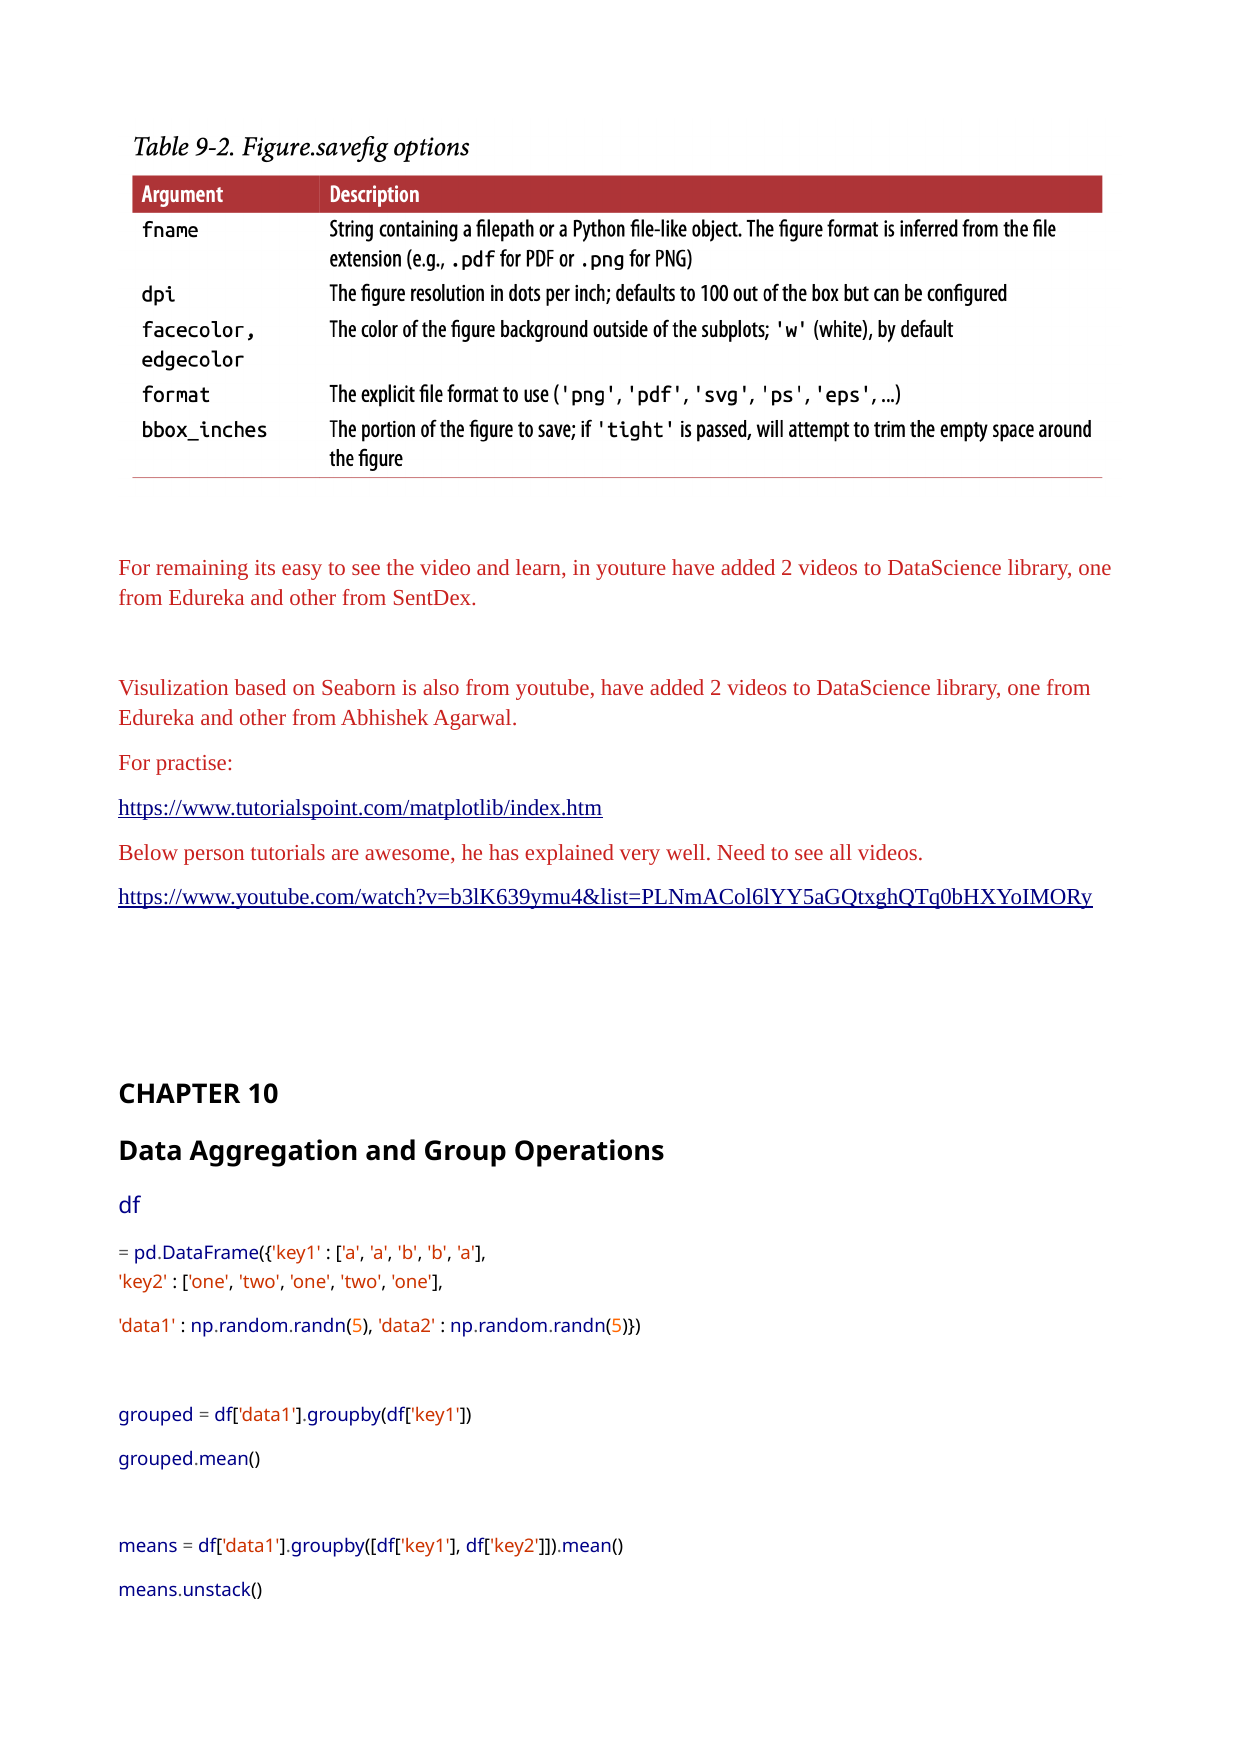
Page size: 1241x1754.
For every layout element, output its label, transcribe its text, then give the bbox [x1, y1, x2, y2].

text df [118, 1189, 1122, 1220]
text Visulization based on Seaborn is also from youtube, have added 2 videos to DataScience library, one from Edureka and other from Abhishek Agarwal. [118, 674, 1122, 731]
text grouped = df['data1'].groupby(df['key1']) [118, 1401, 1122, 1427]
text Below person tutorials are awesome, he has explained very well. Need to see all videos. [118, 839, 1122, 865]
text means.unstack() [118, 1576, 1122, 1602]
text https://www.youtube.com/watch?v=b3lK639ymu4&list=PLNmACol6lYY5aGQtxghQTq0bHXYoIMORy [118, 883, 1122, 910]
text CHAPTER 10 [118, 1075, 1122, 1112]
text means = df['data1'].groupby([df['key1'], df['key2']]).mean() [118, 1533, 1122, 1558]
picture [118, 118, 1123, 497]
text For remaining its easy to see the video and learn, in youture have added 2 videos to DataScience library, one from Edureka and other from SentDex. [118, 554, 1122, 611]
text 'data1' : np.random.randn(5), 'data2' : np.random.randn(5)}) [118, 1312, 1122, 1338]
text For practise: [118, 749, 1122, 775]
text = pd.DataFrame({'key1' : ['a', 'a', 'b', 'b', 'a'], 'key2' : ['one', 'two', 'one', 'two', 'one'], [118, 1239, 1122, 1294]
text grouped.mean() [118, 1445, 1122, 1470]
text https://www.tutorialspoint.com/matplotlib/index.htm [118, 794, 1122, 820]
text Data Aggregation and Group Operations [118, 1132, 1122, 1169]
